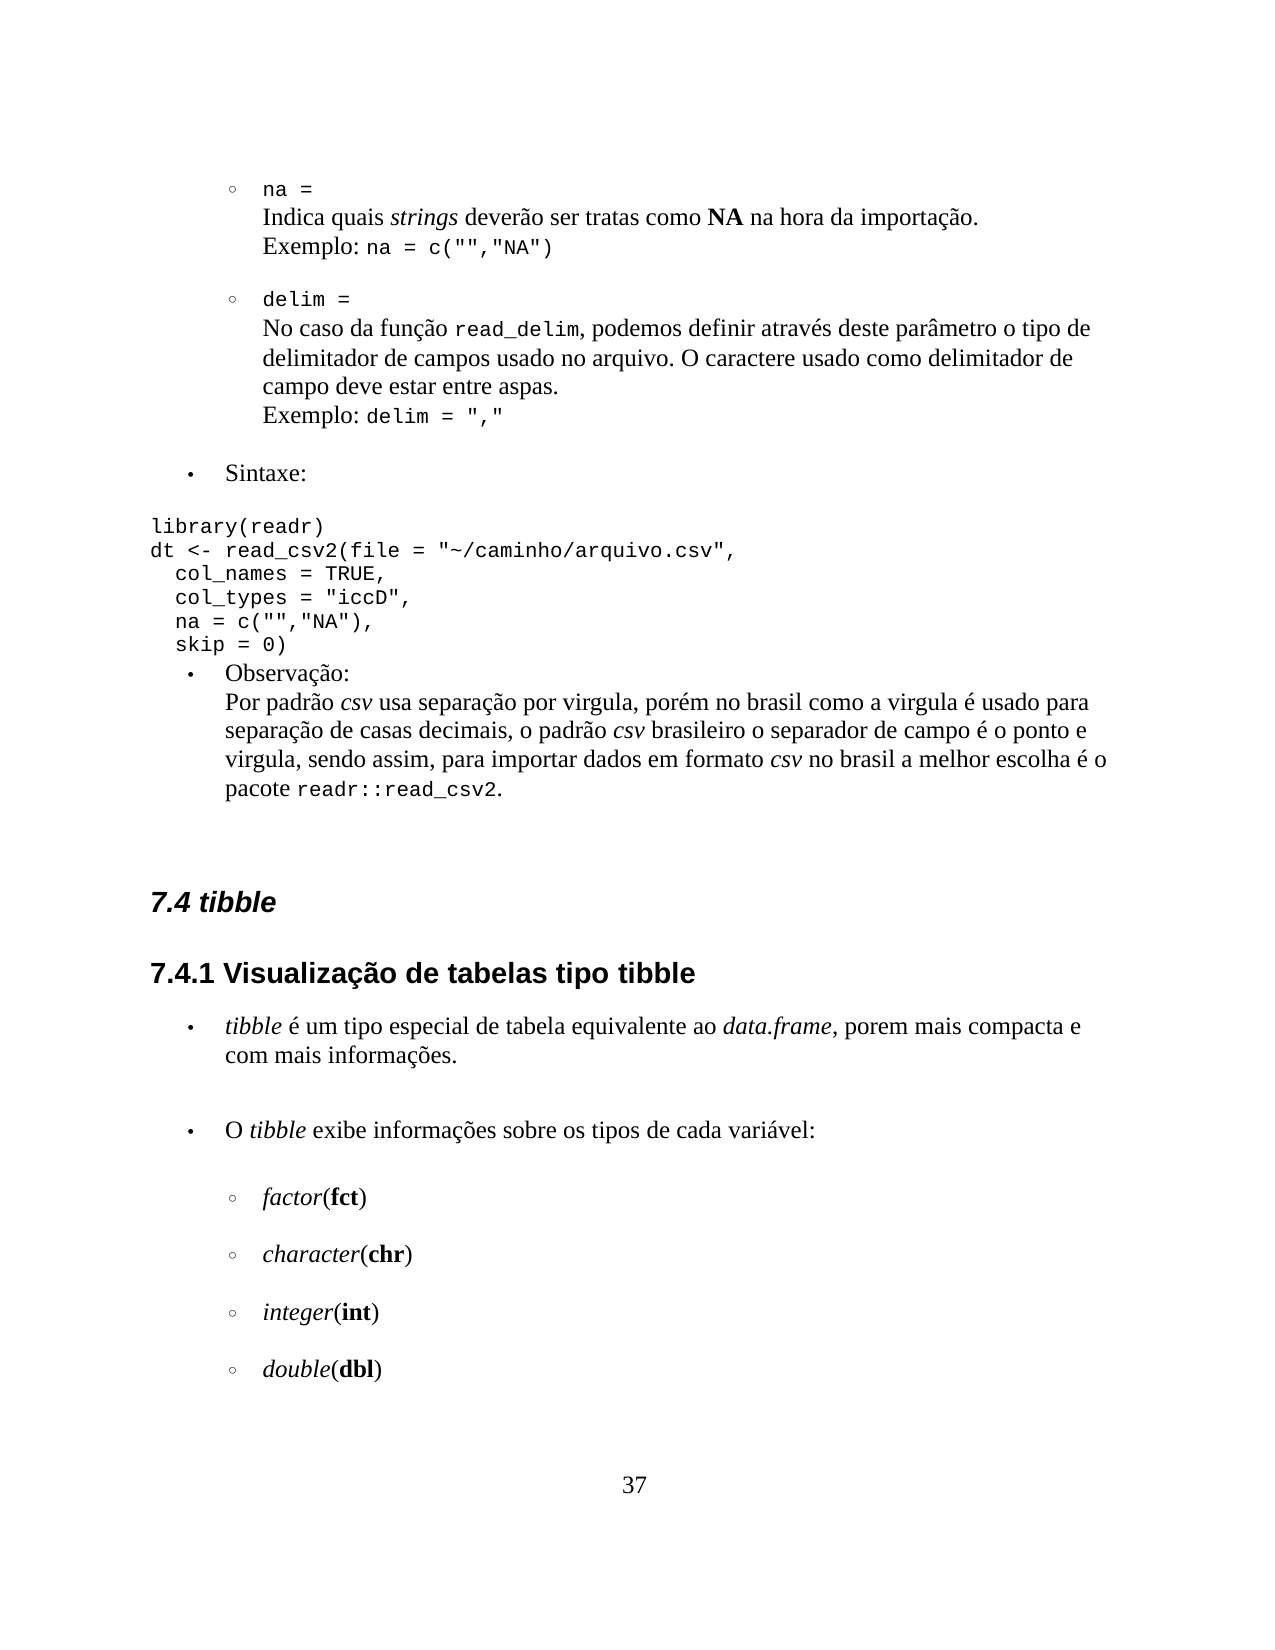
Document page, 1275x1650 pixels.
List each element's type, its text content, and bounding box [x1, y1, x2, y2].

list delim = No caso da função read_delim, podemos definir através deste parâmetro o tipo de delimitador de campos usado no arquivo. O caractere usado como delimitador de campo deve estar entre aspas. Exemplo: delim = "," [225, 289, 1125, 458]
list [225, 150, 1125, 179]
text col_names = TRUE, [150, 563, 1125, 587]
list integer(int) [225, 1297, 1125, 1354]
list factor(fct) [225, 1182, 1125, 1239]
text na = c("","NA"), [150, 611, 1125, 634]
list Observação: Por padrão csv usa separação por virgula, porém no brasil como a virgula é usado para separação de casas decimais, o padrão csv brasileiro o separador de campo é o ponto e virgula, sendo assim, para importar dados em formato csv no brasil a melhor escolha é o pacote readr::read_csv2. [187, 658, 1125, 831]
list double(dbl) [225, 1354, 1125, 1412]
list character(chr) [225, 1239, 1125, 1297]
list O tibble exibe informações sobre os tipos de cada variável: [187, 1115, 1125, 1173]
text library(readr) [150, 516, 1125, 540]
list na = Indica quais strings deverão ser tratas como NA na hora da importação. Exemplo: na = c("","NA") [225, 179, 1125, 289]
text col_types = "iccD", [150, 587, 1125, 611]
subtitle 7.4.1 Visualização de tabelas tipo tibble [150, 956, 1125, 989]
subtitle 7.4 tibble [150, 885, 1125, 918]
text skip = 0) [150, 634, 1125, 658]
text dt <- read_csv2(file = "~/caminho/arquivo.csv", [150, 540, 1125, 563]
list Sintaxe: [187, 458, 1125, 516]
list tibble é um tipo especial de tabela equivalente ao data.frame, porem mais compacta e com mais informações. [187, 1011, 1125, 1097]
